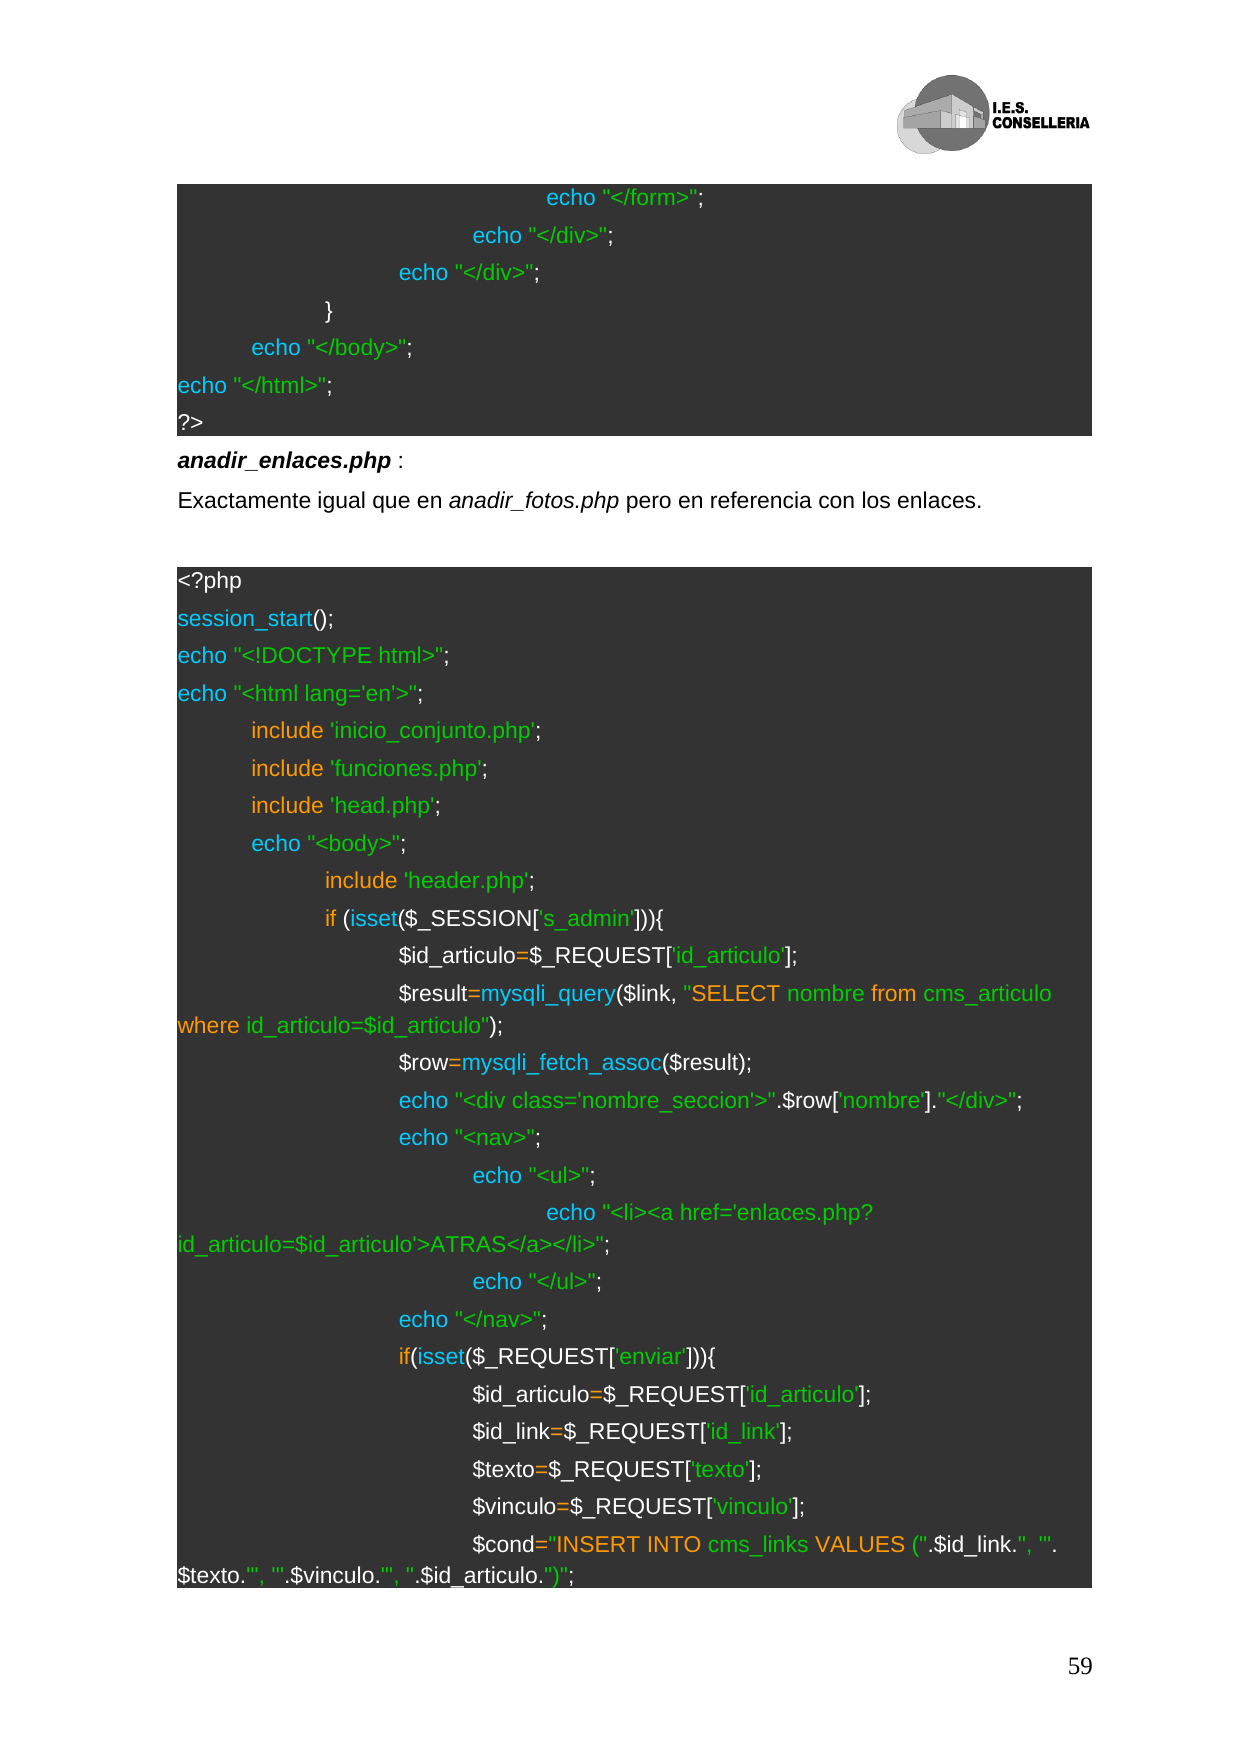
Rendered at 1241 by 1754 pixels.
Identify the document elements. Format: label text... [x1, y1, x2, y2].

text } [177, 297, 1092, 323]
text <?php [177, 567, 1092, 594]
text $row=mysqli_fetch_assoc($result); [177, 1049, 1092, 1075]
text include 'head.php'; [177, 792, 1092, 819]
text $id_link=$_REQUEST['id_link']; [177, 1418, 1092, 1444]
text echo "</body>"; [177, 334, 1092, 361]
text echo "<div class='nombre_seccion'>".$row['nombre']."</div>"; [177, 1087, 1092, 1113]
text echo "</div>"; [177, 222, 1092, 248]
text $vinculo=$_REQUEST['vinculo']; [177, 1493, 1092, 1519]
text session_start(); [177, 605, 1092, 631]
text include 'inicio_conjunto.php'; [177, 717, 1092, 744]
text Exactamente igual que en anadir_fotos.php pero en referencia con los enlaces. [177, 487, 1092, 513]
text if (isset($_SESSION['s_admin'])){ [177, 905, 1092, 931]
text if(isset($_REQUEST['enviar'])){ [177, 1343, 1092, 1369]
text $id_articulo=$_REQUEST['id_articulo']; [177, 942, 1092, 969]
text echo "</ul>"; [177, 1268, 1092, 1294]
text echo "<!DOCTYPE html>"; [177, 642, 1092, 669]
text include 'header.php'; [177, 867, 1092, 894]
picture [894, 73, 1093, 155]
text echo "<html lang='en'>"; [177, 680, 1092, 706]
text echo "</div>"; [177, 259, 1092, 286]
text echo "<nav>"; [177, 1124, 1092, 1150]
text echo "<body>"; [177, 830, 1092, 856]
text ?> [177, 409, 1092, 436]
text echo "</nav>"; [177, 1306, 1092, 1332]
text echo "<li><a href='enlaces.php?id_articulo=$id_articulo'>ATRAS</a></li>"; [177, 1199, 1092, 1257]
text echo "</html>"; [177, 372, 1092, 398]
text include 'funciones.php'; [177, 755, 1092, 781]
text $result=mysqli_query($link, "SELECT nombre from cms_articulo where id_articulo=$id_articulo"); [177, 980, 1092, 1038]
text echo "</form>"; [177, 184, 1092, 211]
text $cond="INSERT INTO cms_links VALUES (".$id_link.", '".$texto."', '".$vinculo."', ".$id_articulo.")"; [177, 1531, 1092, 1588]
text $id_articulo=$_REQUEST['id_articulo']; [177, 1381, 1092, 1407]
text echo "<ul>"; [177, 1162, 1092, 1188]
text $texto=$_REQUEST['texto']; [177, 1456, 1092, 1482]
text anadir_enlaces.php : [177, 447, 1092, 473]
